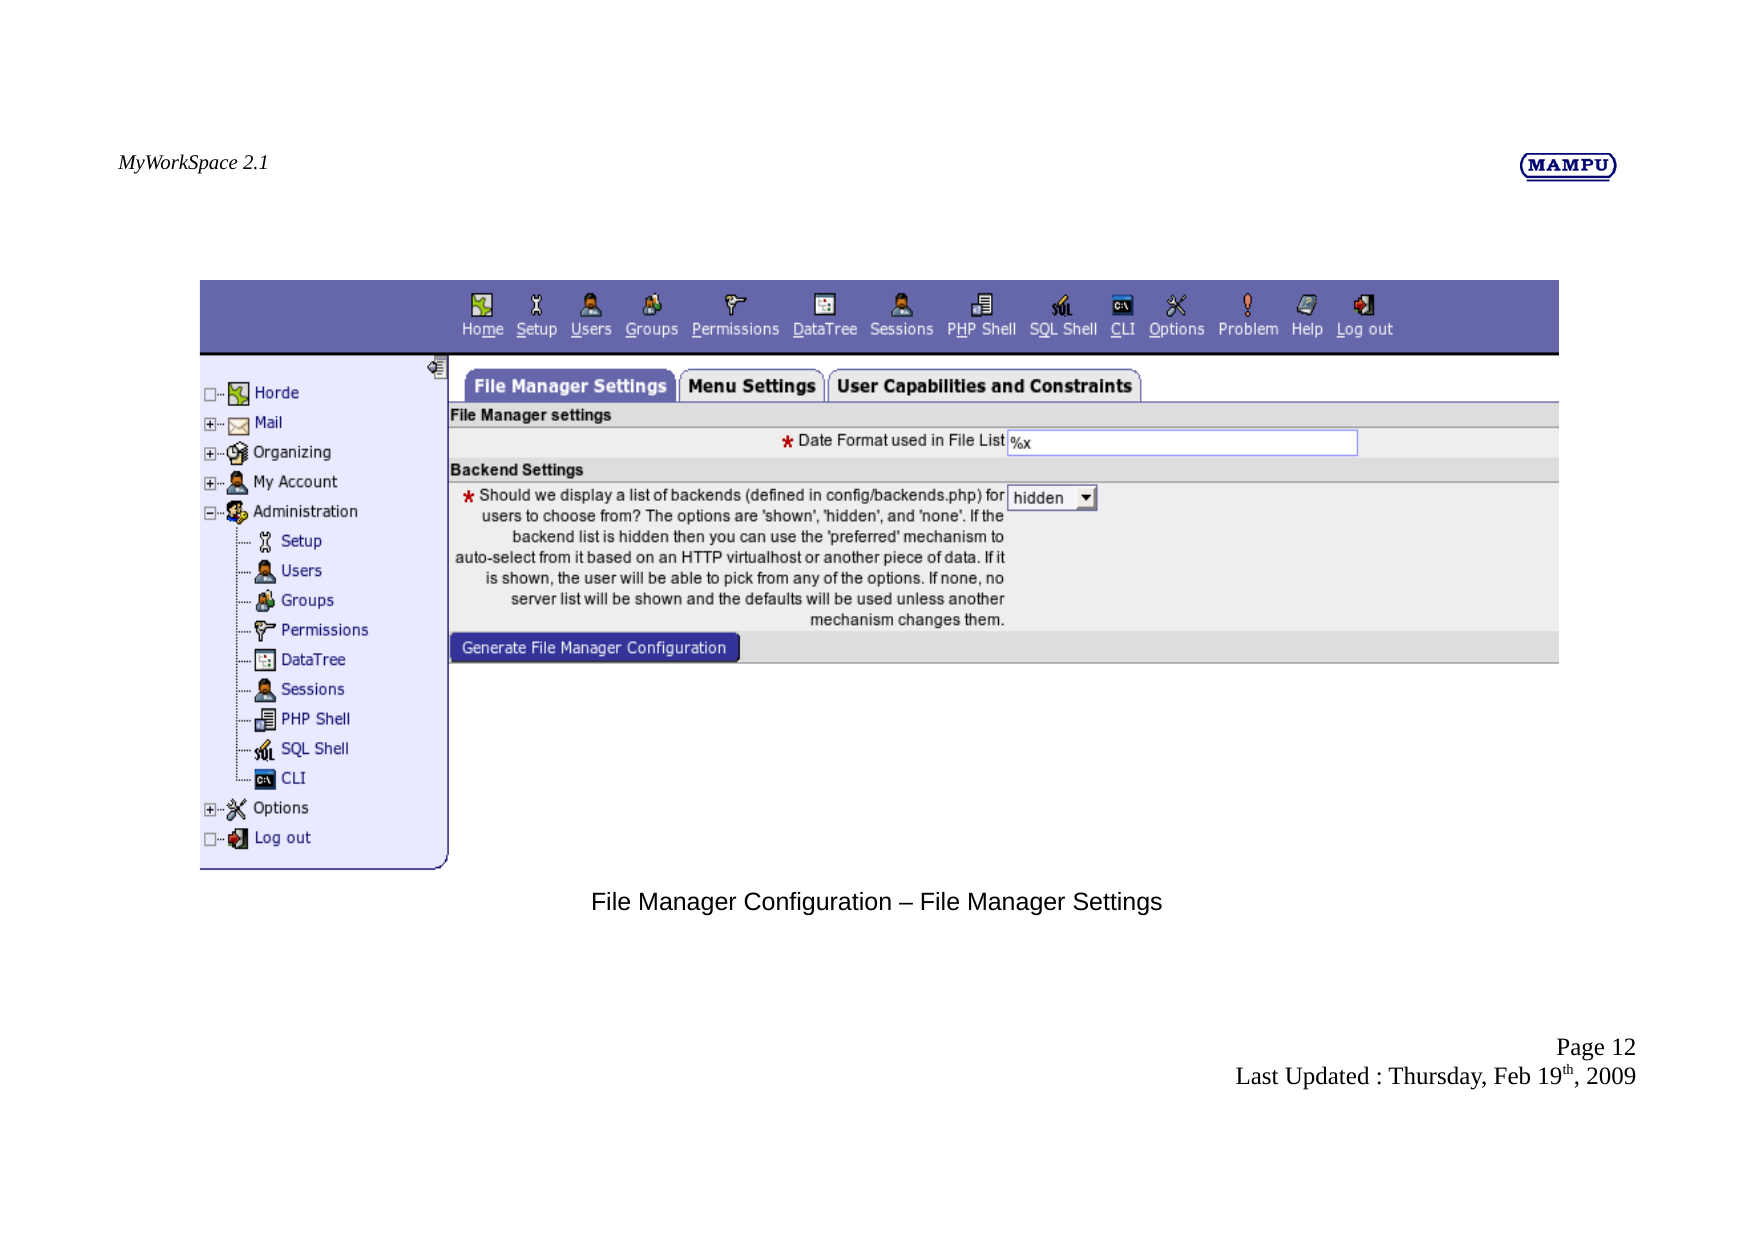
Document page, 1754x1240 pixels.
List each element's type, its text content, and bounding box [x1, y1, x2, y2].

picture [1517, 150, 1622, 183]
picture [199, 280, 1559, 873]
text File Manager Configuration – File Manager Settings [118, 264, 1636, 915]
